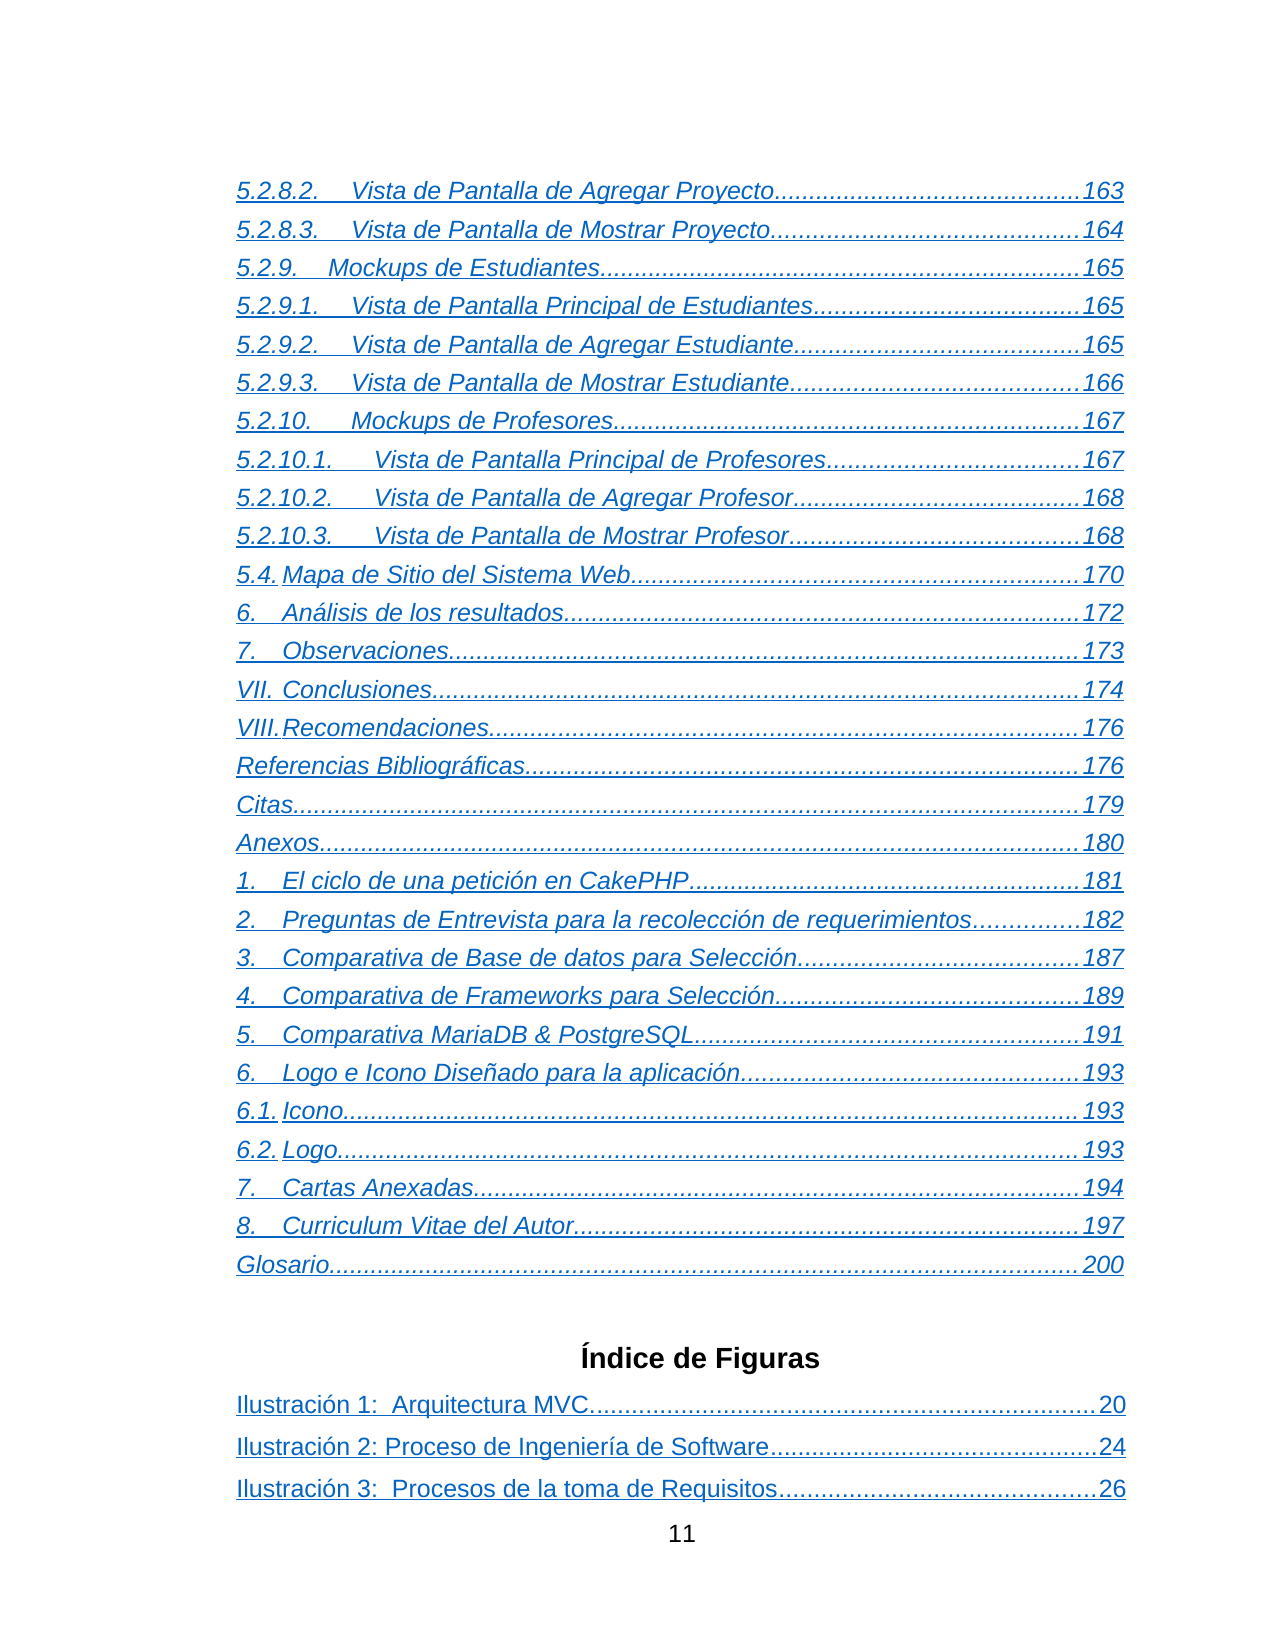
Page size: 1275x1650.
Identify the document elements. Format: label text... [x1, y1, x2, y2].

text 7. Cartas Anexadas 178 [236, 1174, 1127, 1202]
text 5.2.9.2. Vista de Pantalla de Agregar Estudiante 152 [236, 331, 1127, 358]
text Anexos 166 [236, 829, 1127, 857]
text 6.1. Icono 177 [236, 1097, 1127, 1125]
text VIII. Recomendaciones 162 [236, 714, 1127, 742]
text Ilustración 1: Arquitectura MVC. 21 [236, 1391, 1127, 1418]
text 5.2.9. Mockups de Estudiantes 152 [236, 254, 1127, 282]
text 6.2. Logo 177 [236, 1136, 1127, 1163]
text VII. Conclusiones 160 [236, 676, 1127, 703]
text 5.2.10. Mockups de Profesores 154 [236, 407, 1127, 435]
text 5.4. Mapa de Sitio del Sistema Web 156 [236, 561, 1127, 588]
text 7. Observaciones 158 [236, 637, 1127, 665]
text 5.2.9.3. Vista de Pantalla de Mostrar Estudiante 153 [236, 369, 1127, 397]
text 8. Curriculum Vitae del Autor 180 [236, 1212, 1127, 1240]
text Ilustración 3: Procesos de la toma de Requisitos 27 [236, 1474, 1127, 1502]
text Glosario 183 [236, 1251, 1127, 1278]
text Ilustración 2: Proceso de Ingeniería de Software 25 [236, 1432, 1127, 1460]
text 5. Comparativa MariaDB & PostgreSQL 175 [236, 1021, 1127, 1048]
text 6. Análisis de los resultados 157 [236, 599, 1127, 627]
text 2. Preguntas de Entrevista para la recolección de requerimientos 168 [236, 906, 1127, 933]
text 5.2.10.2. Vista de Pantalla de Agregar Profesor 154 [236, 484, 1127, 512]
text 4. Comparativa de Frameworks para Selección 173 [236, 982, 1127, 1010]
text 5.2.9.1. Vista de Pantalla Principal de Estudiantes 152 [236, 292, 1127, 320]
text 5.2.10.1. Vista de Pantalla Principal de Profesores 154 [236, 446, 1127, 473]
text 5.2.10.3. Vista de Pantalla de Mostrar Profesor 155 [236, 522, 1127, 550]
text 6. Logo e Icono Diseñado para la aplicación 177 [236, 1059, 1127, 1087]
text Citas 165 [236, 791, 1127, 818]
text 3. Comparativa de Base de datos para Selección 171 [236, 944, 1127, 972]
subtitle Índice de Figuras [274, 1342, 1127, 1374]
text Referencias Bibliográficas 163 [236, 752, 1127, 780]
text 5.2.8.3. Vista de Pantalla de Mostrar Proyecto 151 [236, 216, 1127, 243]
text 1. El ciclo de una petición en CakePHP 167 [236, 867, 1127, 895]
text 5.2.8.2. Vista de Pantalla de Agregar Proyecto 150 [236, 177, 1127, 205]
